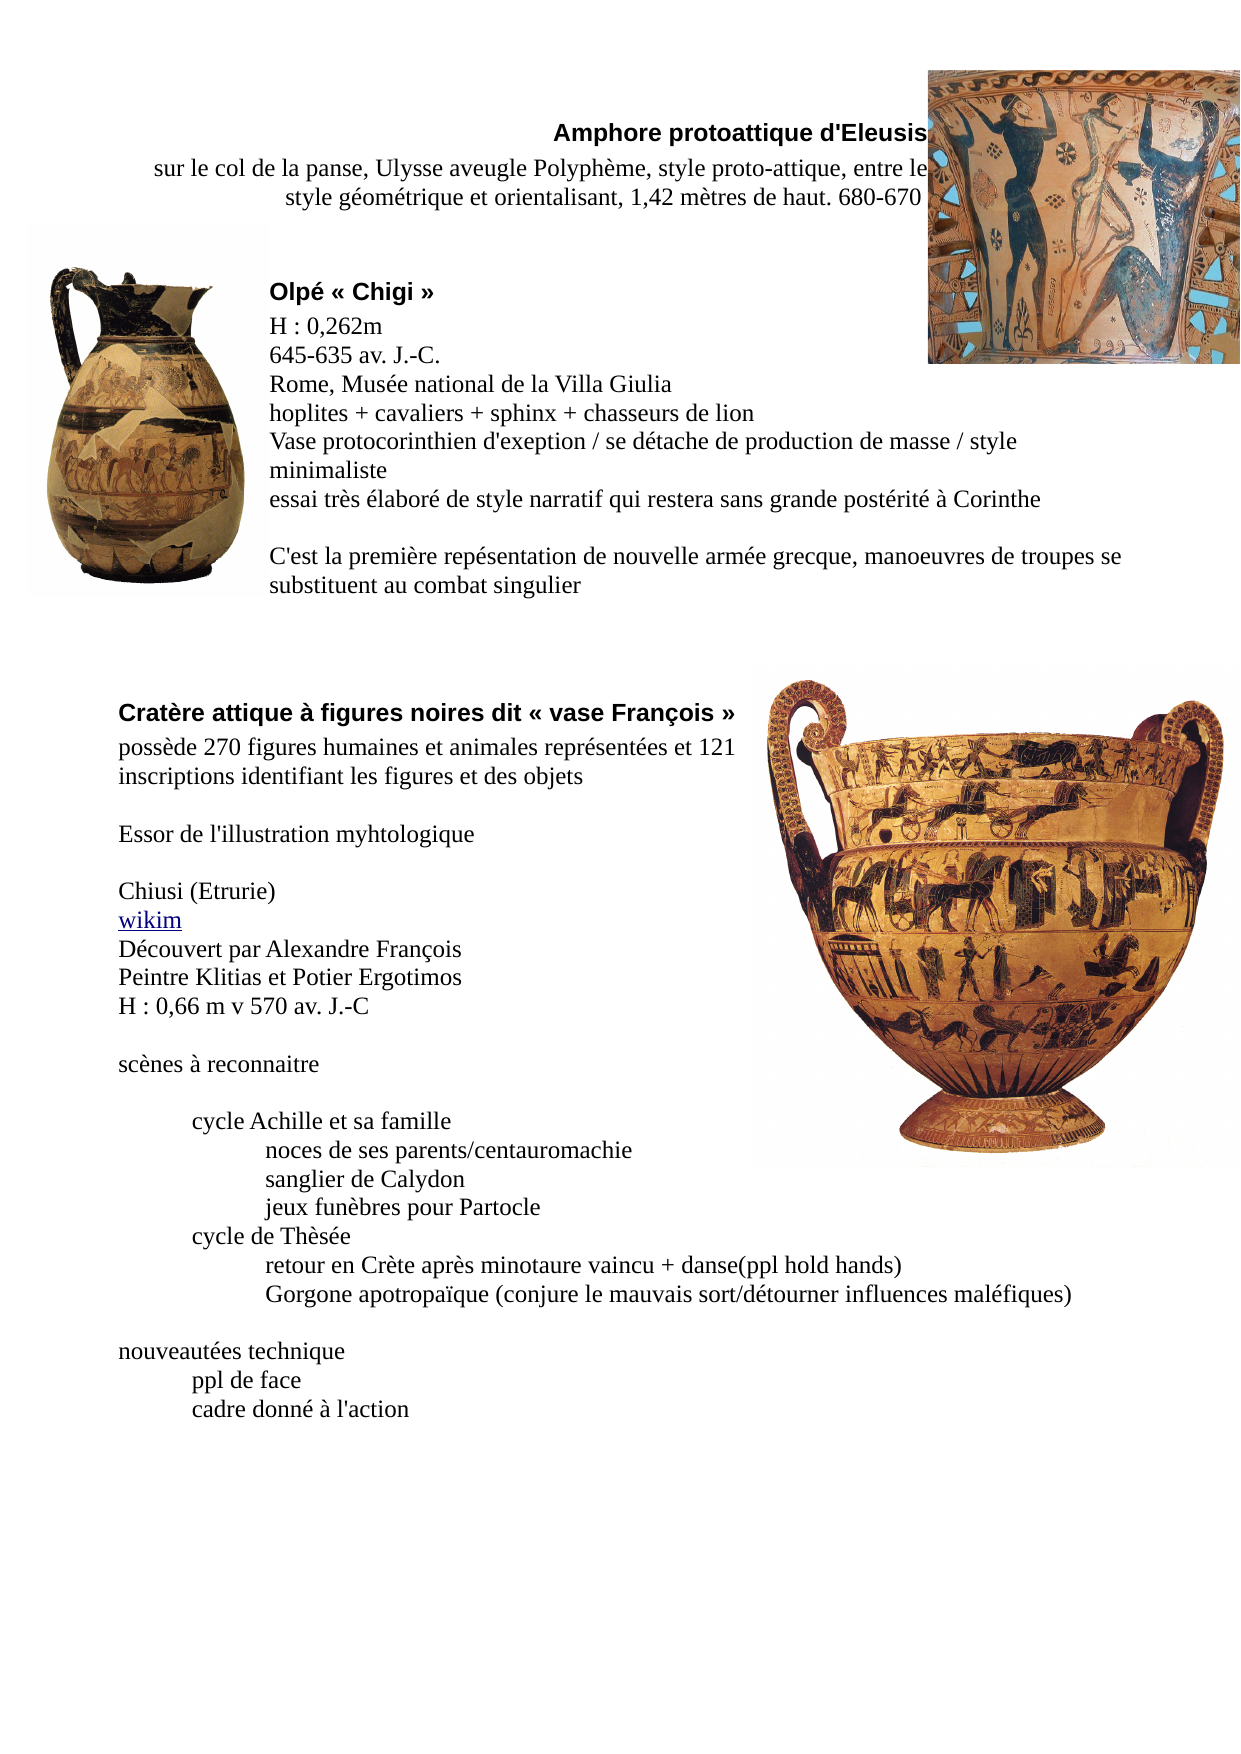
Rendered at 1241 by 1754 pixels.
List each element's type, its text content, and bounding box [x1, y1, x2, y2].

subtitle Olpé « Chigi » [269, 277, 927, 305]
text C'est la première repésentation de nouvelle armée grecque, manoeuvres de troupes se substituent au combat singulier [118, 541, 1122, 599]
text wikim [118, 905, 748, 934]
subtitle Amphore protoattique d'Eleusis [118, 118, 927, 147]
text scènes à reconnaitre [118, 1049, 748, 1077]
text cadre donné à l'action [118, 1394, 1122, 1422]
text Gorgone apotropaïque (conjure le mauvais sort/détourner influences maléfiques) [118, 1279, 1122, 1307]
text Essor de l'illustration myhtologique [118, 819, 748, 847]
text Découvert par Alexandre François [118, 934, 748, 962]
text Rome, Musée national de la Villa Giulia [269, 369, 1122, 398]
text essai très élaboré de style narratif qui restera sans grande postérité à Corinthe [269, 484, 1122, 513]
subtitle Cratère attique à figures noires dit « vase François » [118, 698, 748, 726]
text hoplites + cavaliers + sphinx + chasseurs de lion [269, 398, 1122, 426]
picture [26, 223, 269, 597]
text retour en Crète après minotaure vaincu + danse(ppl hold hands) [118, 1250, 1122, 1279]
text cycle de Thèsée [118, 1221, 1122, 1250]
text 645-635 av. J.-C. [269, 340, 1122, 369]
text Vase protocorinthien d'exeption / se détache de production de masse / style minimaliste [269, 426, 1122, 484]
text jeux funèbres pour Partocle [118, 1192, 1122, 1221]
picture [748, 658, 1241, 1168]
text noces de ses parents/centauromachie [118, 1135, 748, 1164]
text H : 0,66 m v 570 av. J.-C [118, 991, 748, 1020]
text Peintre Klitias et Potier Ergotimos [118, 962, 748, 991]
text cycle Achille et sa famille [118, 1106, 748, 1135]
picture [927, 70, 1240, 364]
text sur le col de la panse, Ulysse aveugle Polyphème, style proto-attique, entre le style géométrique et orientalisant, 1,42 mètres de haut. 680-670 [118, 153, 927, 210]
text H : 0,262m [269, 311, 927, 340]
text possède 270 figures humaines et animales représentées et 121 inscriptions identifiant les figures et des objets [118, 732, 748, 790]
text ppl de face [118, 1365, 1122, 1394]
text nouveautées technique [118, 1336, 1122, 1365]
text sanglier de Calydon [118, 1164, 1122, 1192]
text Chiusi (Etrurie) [118, 876, 748, 905]
